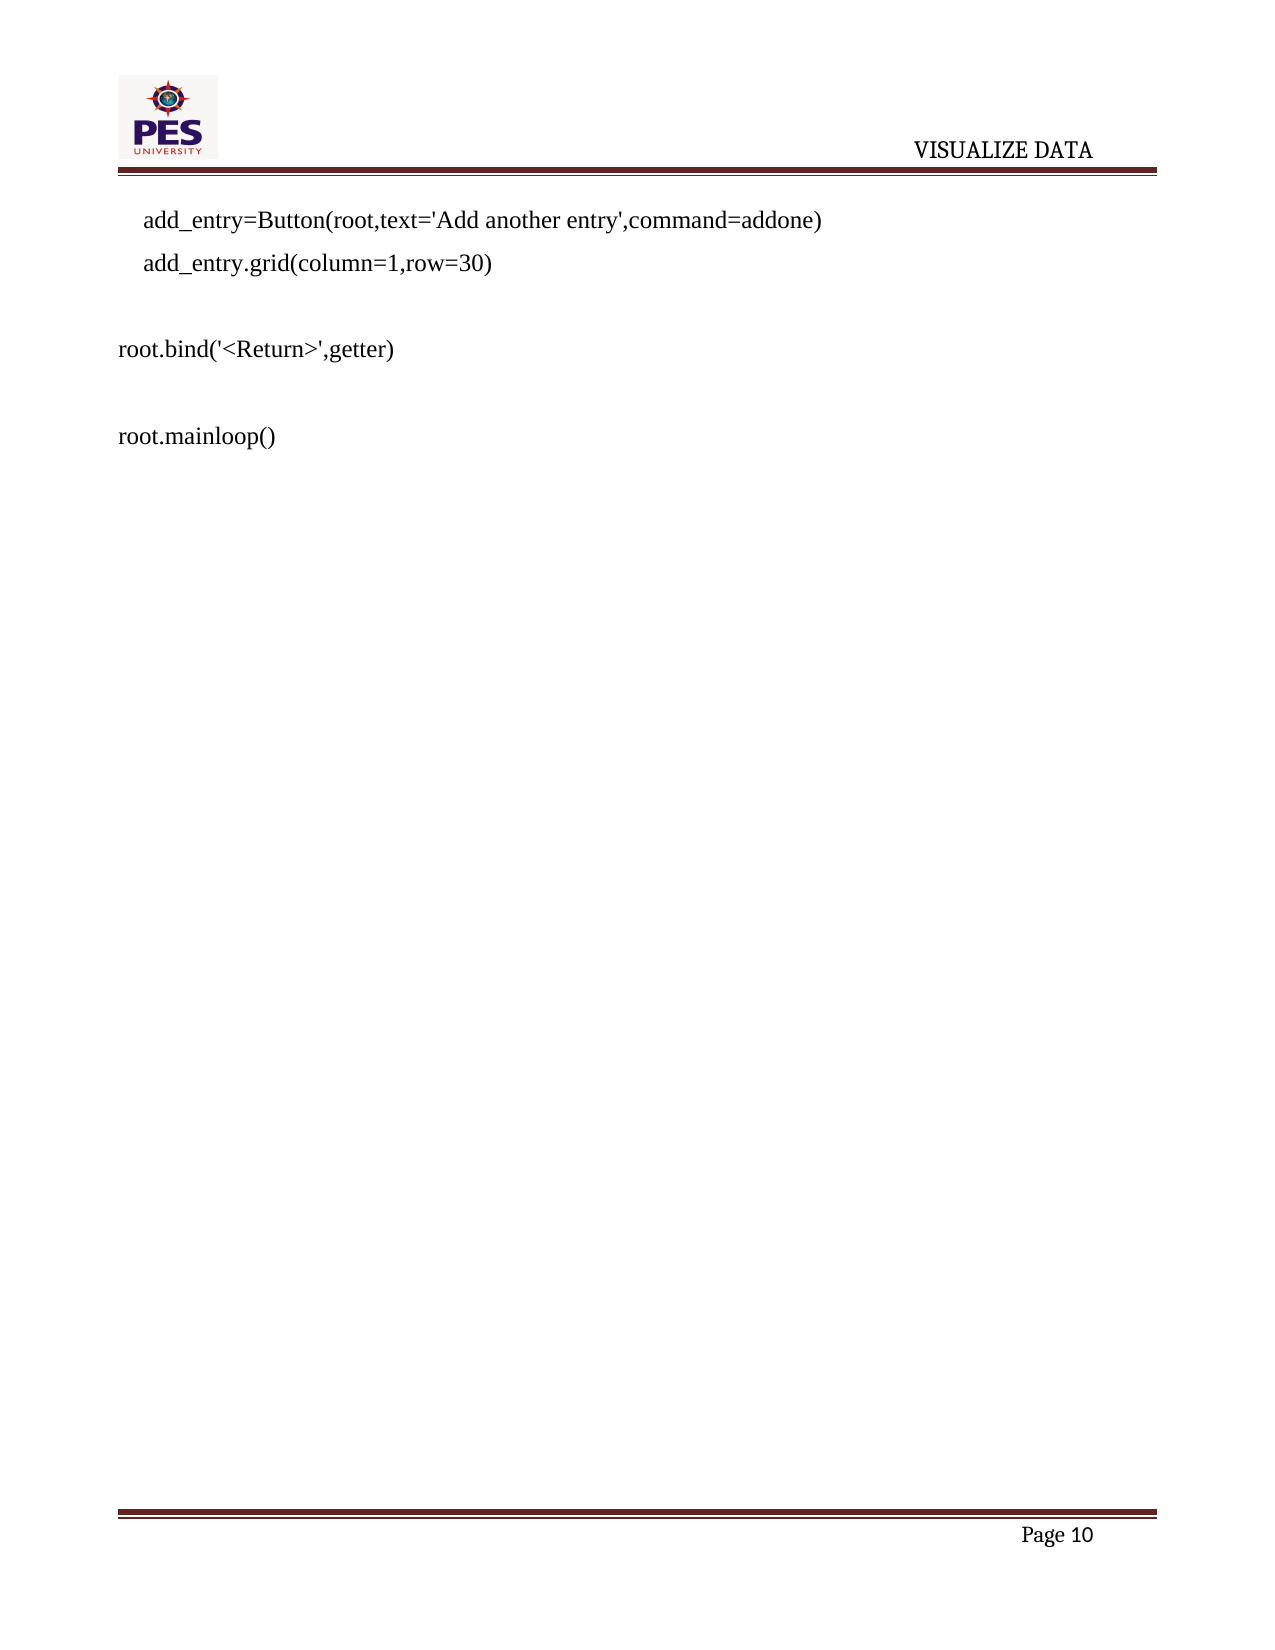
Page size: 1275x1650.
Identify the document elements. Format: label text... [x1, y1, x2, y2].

picture [118, 75, 218, 159]
text root.bind('<Return>',getter) [118, 334, 1157, 363]
text add_entry.grid(column=1,row=30) [118, 248, 1157, 277]
text root.mainloop() [118, 421, 1157, 449]
text add_entry=Button(root,text='Add another entry',command=addone) [118, 205, 1157, 234]
